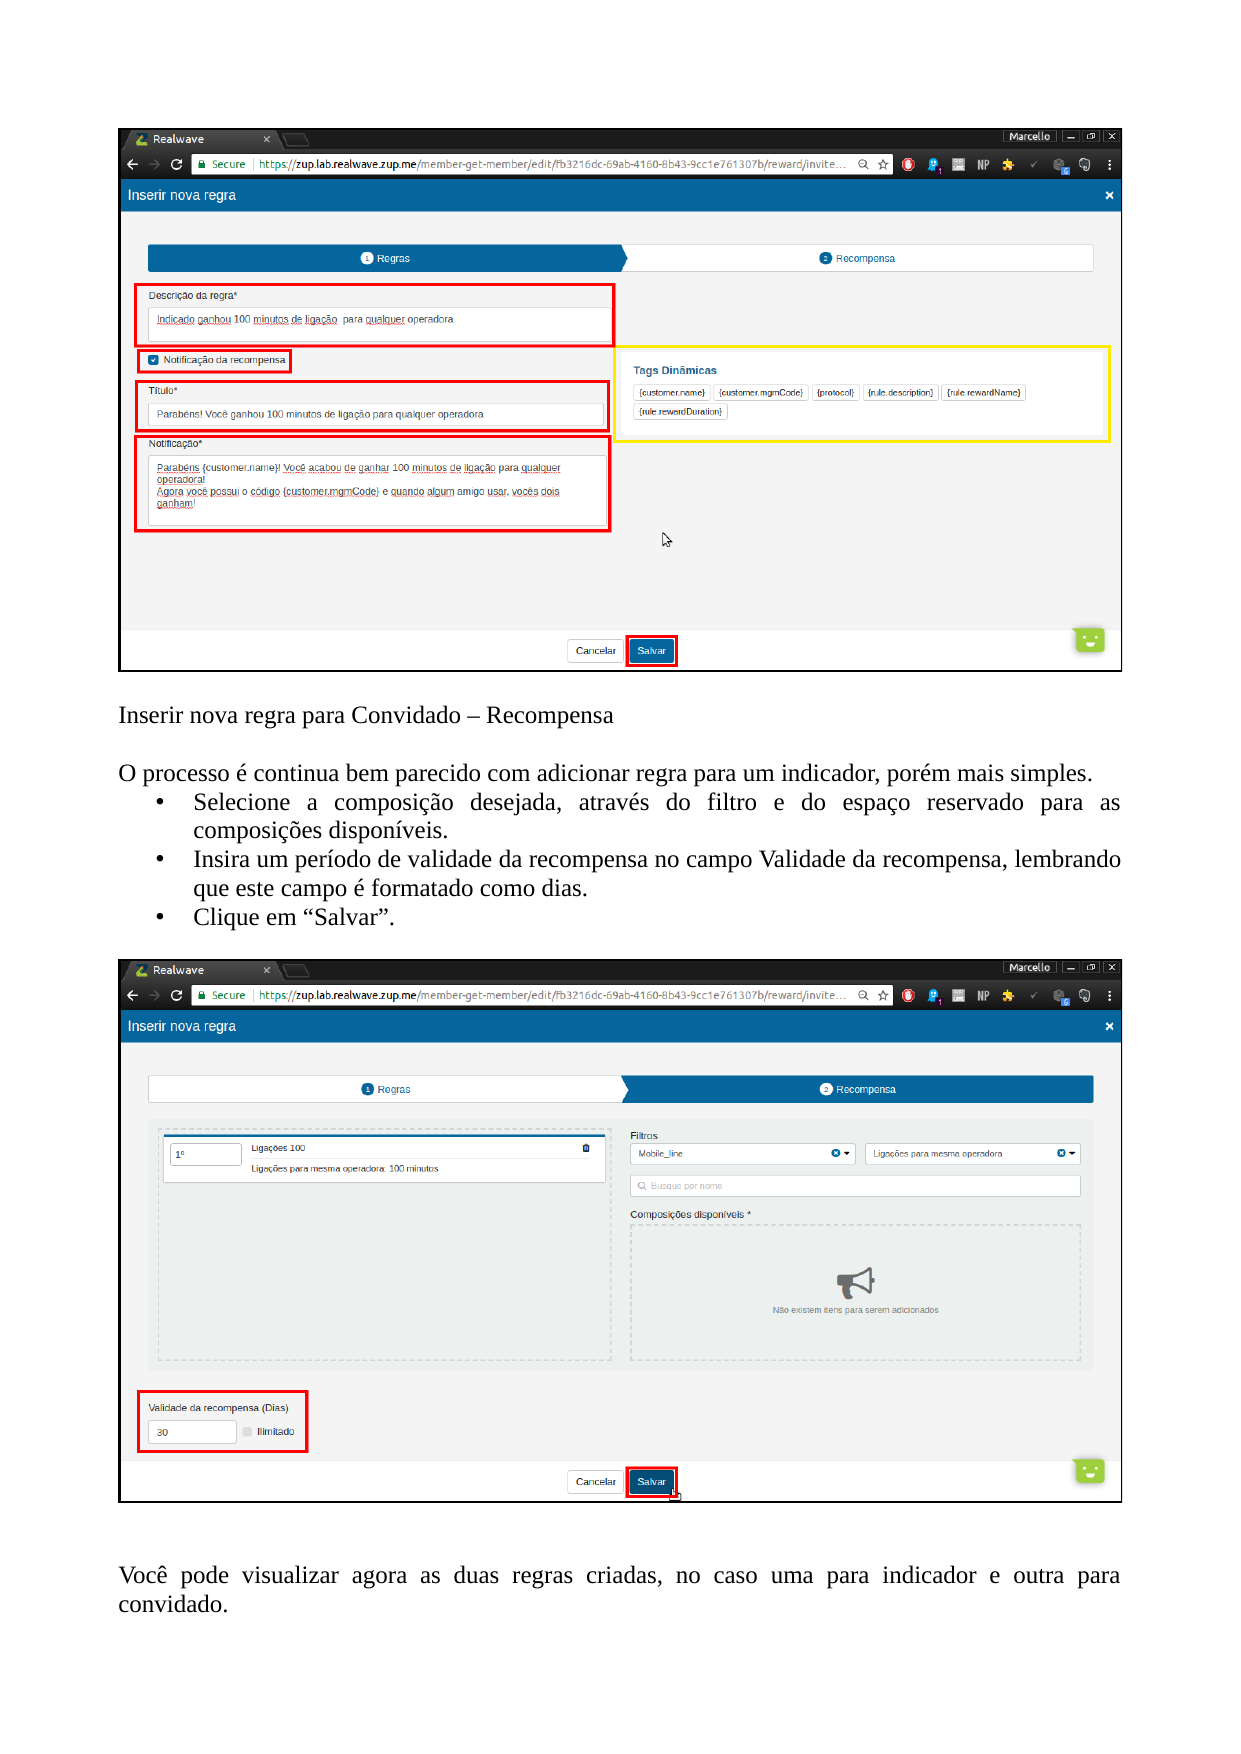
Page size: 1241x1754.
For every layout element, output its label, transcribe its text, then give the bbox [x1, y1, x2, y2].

picture [118, 959, 1123, 1503]
list Selecione a composição desejada, através do filtro e do espaço reservado para as composições disponíveis. [156, 787, 1122, 844]
text Você pode visualizar agora as duas regras criadas, no caso uma para indicador e outra para convidado. [118, 1560, 1122, 1618]
picture [118, 128, 1123, 672]
list Clique em “Salvar”. [156, 902, 1122, 930]
list Insira um período de validade da recompensa no campo Validade da recompensa, lembrando que este campo é formatado como dias. [156, 844, 1122, 902]
text O processo é continua bem parecido com adicionar regra para um indicador, porém mais simples. [118, 758, 1122, 787]
text Inserir nova regra para Convidado – Recompensa [118, 700, 1122, 729]
